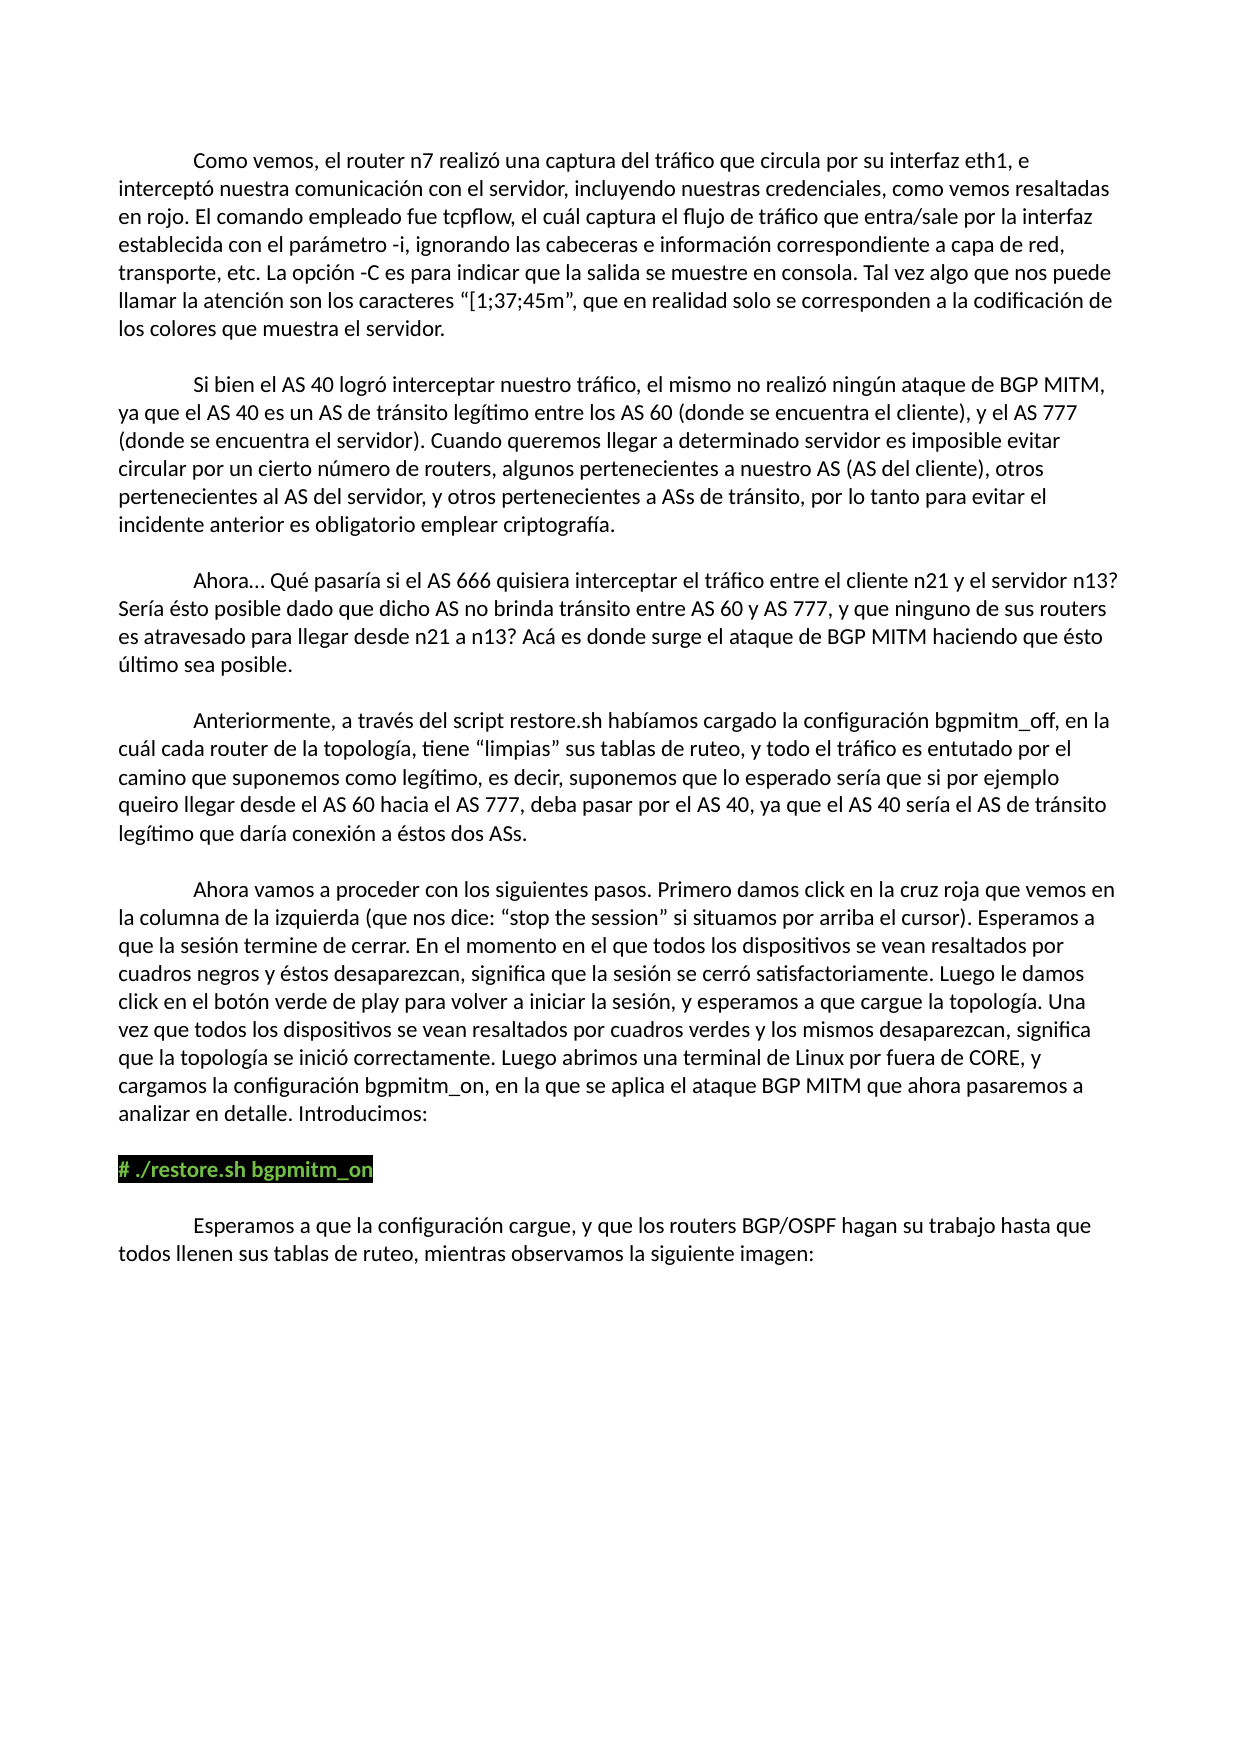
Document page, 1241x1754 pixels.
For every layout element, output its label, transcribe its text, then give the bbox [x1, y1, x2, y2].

text Ahora… Qué pasaría si el AS 666 quisiera interceptar el tráfico entre el cliente n21 y el servidor n13? Sería ésto posible dado que dicho AS no brinda tránsito entre AS 60 y AS 777, y que ninguno de sus routers es atravesado para llegar desde n21 a n13? Acá es donde surge el ataque de BGP MITM haciendo que ésto último sea posible. [118, 566, 1122, 678]
text Ahora vamos a proceder con los siguientes pasos. Primero damos click en la cruz roja que vemos en la columna de la izquierda (que nos dice: “stop the session” si situamos por arriba el cursor). Esperamos a que la sesión termine de cerrar. En el momento en el que todos los dispositivos se vean resaltados por cuadros negros y éstos desaparezcan, significa que la sesión se cerró satisfactoriamente. Luego le damos click en el botón verde de play para volver a iniciar la sesión, y esperamos a que cargue la topología. Una vez que todos los dispositivos se vean resaltados por cuadros verdes y los mismos desaparezcan, significa que la topología se inició correctamente. Luego abrimos una terminal de Linux por fuera de CORE, y cargamos la configuración bgpmitm_on, en la que se aplica el ataque BGP MITM que ahora pasaremos a analizar en detalle. Introducimos: [118, 875, 1122, 1127]
text Como vemos, el router n7 realizó una captura del tráfico que circula por su interfaz eth1, e interceptó nuestra comunicación con el servidor, incluyendo nuestras credenciales, como vemos resaltadas en rojo. El comando empleado fue tcpflow, el cuál captura el flujo de tráfico que entra/sale por la interfaz establecida con el parámetro -i, ignorando las cabeceras e información correspondiente a capa de red, transporte, etc. La opción -C es para indicar que la salida se muestre en consola. Tal vez algo que nos puede llamar la atención son los caracteres “[1;37;45m”, que en realidad solo se corresponden a la codificación de los colores que muestra el servidor. [118, 146, 1122, 342]
text Anteriormente, a través del script restore.sh habíamos cargado la configuración bgpmitm_off, en la cuál cada router de la topología, tiene “limpias” sus tablas de ruteo, y todo el tráfico es entutado por el camino que suponemos como legítimo, es decir, suponemos que lo esperado sería que si por ejemplo queiro llegar desde el AS 60 hacia el AS 777, deba pasar por el AS 40, ya que el AS 40 sería el AS de tránsito legítimo que daría conexión a éstos dos ASs. [118, 707, 1122, 847]
text Si bien el AS 40 logró interceptar nuestro tráfico, el mismo no realizó ningún ataque de BGP MITM, ya que el AS 40 es un AS de tránsito legítimo entre los AS 60 (donde se encuentra el cliente), y el AS 777 (donde se encuentra el servidor). Cuando queremos llegar a determinado servidor es imposible evitar circular por un cierto número de routers, algunos pertenecientes a nuestro AS (AS del cliente), otros pertenecientes al AS del servidor, y otros pertenecientes a ASs de tránsito, por lo tanto para evitar el incidente anterior es obligatorio emplear criptografía. [118, 370, 1122, 538]
text Esperamos a que la configuración cargue, y que los routers BGP/OSPF hagan su trabajo hasta que todos llenen sus tablas de ruteo, mientras observamos la siguiente imagen: [118, 1211, 1122, 1267]
text # ./restore.sh bgpmitm_on [118, 1155, 1122, 1183]
